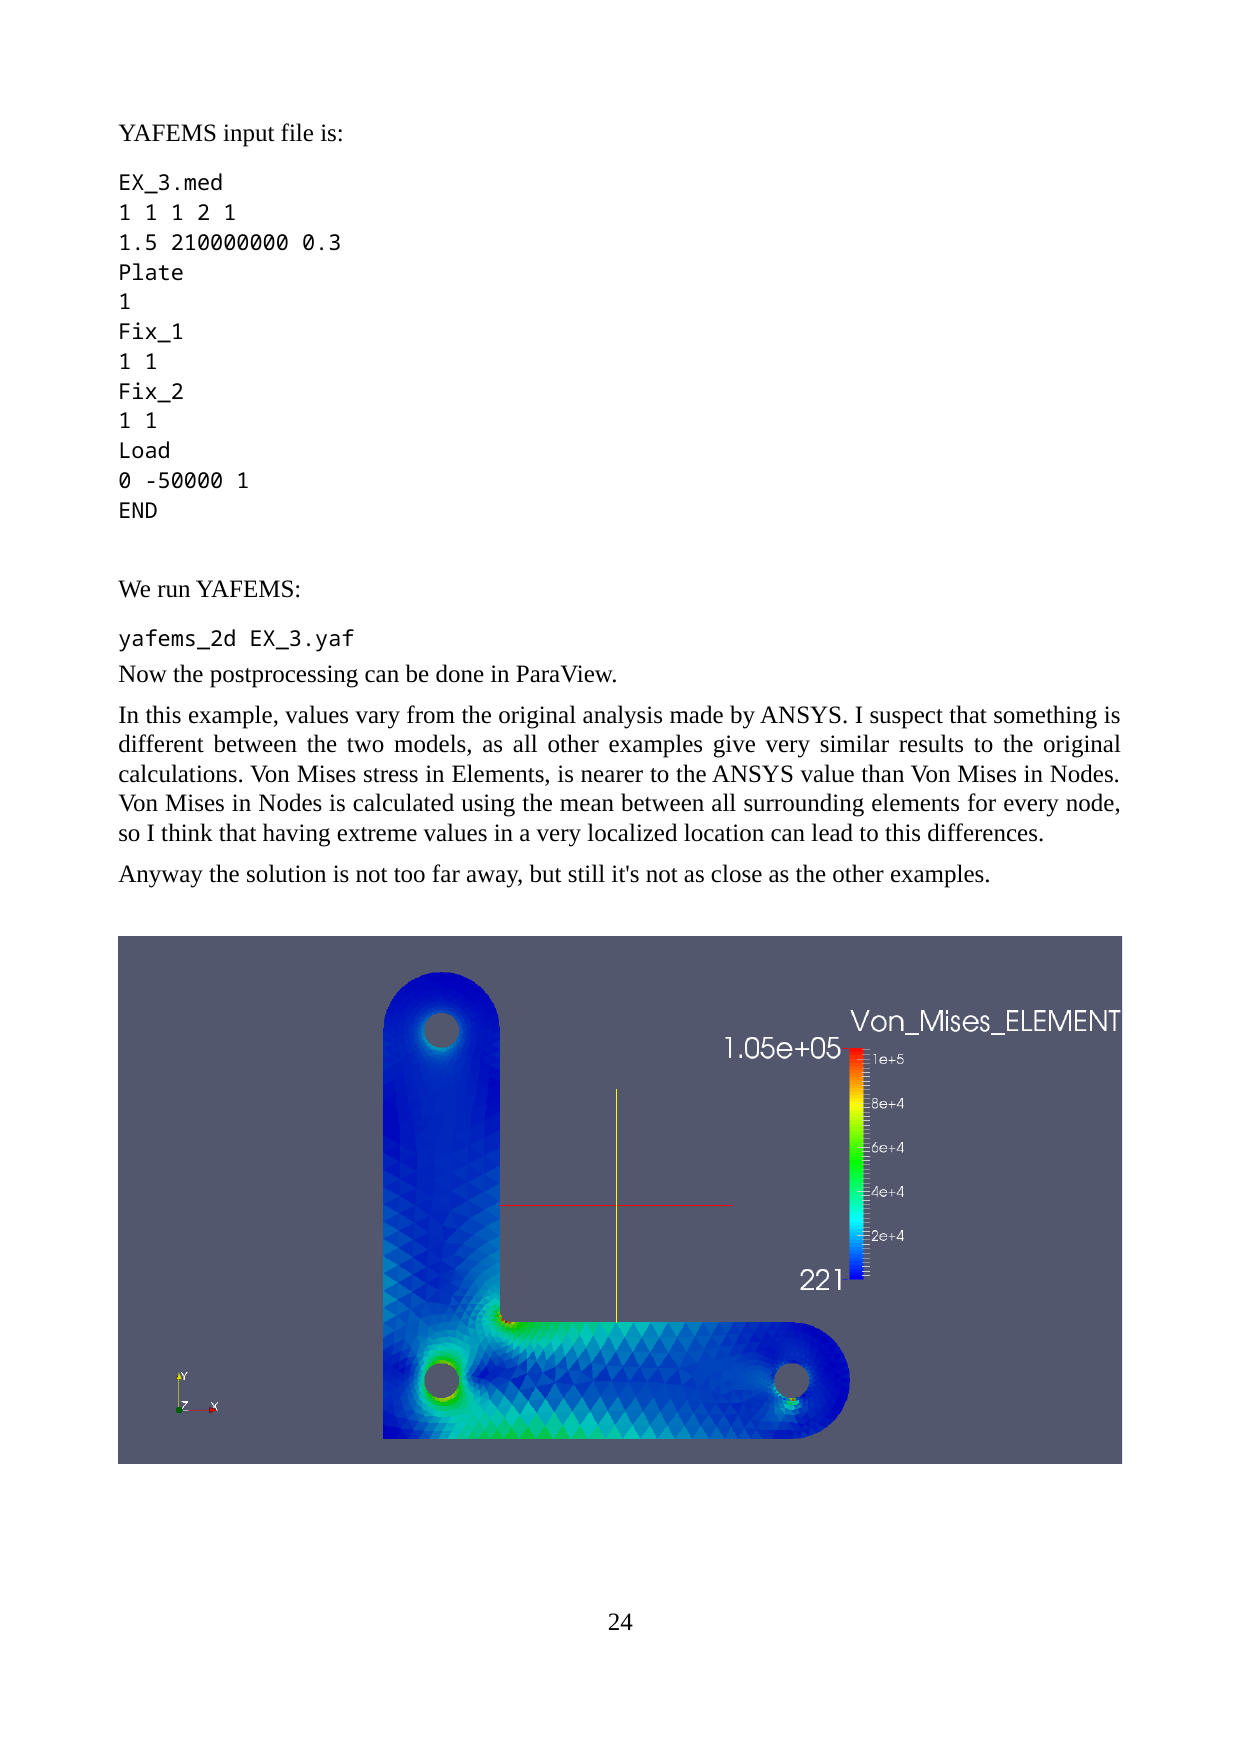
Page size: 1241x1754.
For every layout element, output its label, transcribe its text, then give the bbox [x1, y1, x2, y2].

text yafems_2d EX_3.yaf [118, 623, 1122, 653]
text Fix_2 [118, 376, 1122, 406]
text Plate [118, 257, 1122, 286]
text In this example, values vary from the original analysis made by ANSYS. I suspect that something is different between the two models, as all other examples give very similar results to the original calculations. Von Mises stress in Elements, is nearer to the ANSYS value than Von Mises in Nodes. Von Mises in Nodes is calculated using the mean between all surrounding elements for every node, so I think that having extreme values in a very localized location can lead to this differences. [118, 700, 1122, 847]
text 0 -50000 1 [118, 465, 1122, 495]
text Anyway the solution is not too far away, but still it's not as close as the other examples. [118, 859, 1122, 889]
text 1 1 [118, 346, 1122, 376]
text 1 [118, 286, 1122, 316]
text Fix_1 [118, 316, 1122, 346]
text We run YAFEMS: [118, 574, 1122, 602]
picture [118, 936, 1123, 1464]
text 1 1 [118, 406, 1122, 435]
text 1.5 210000000 0.3 [118, 227, 1122, 257]
text EX_3.med [118, 167, 1122, 197]
text YAFEMS input file is: [118, 118, 1122, 147]
text Load [118, 435, 1122, 465]
text 1 1 1 2 1 [118, 197, 1122, 227]
text Now the postprocessing can be done in ParaView. [118, 658, 1122, 688]
text END [118, 495, 1122, 525]
